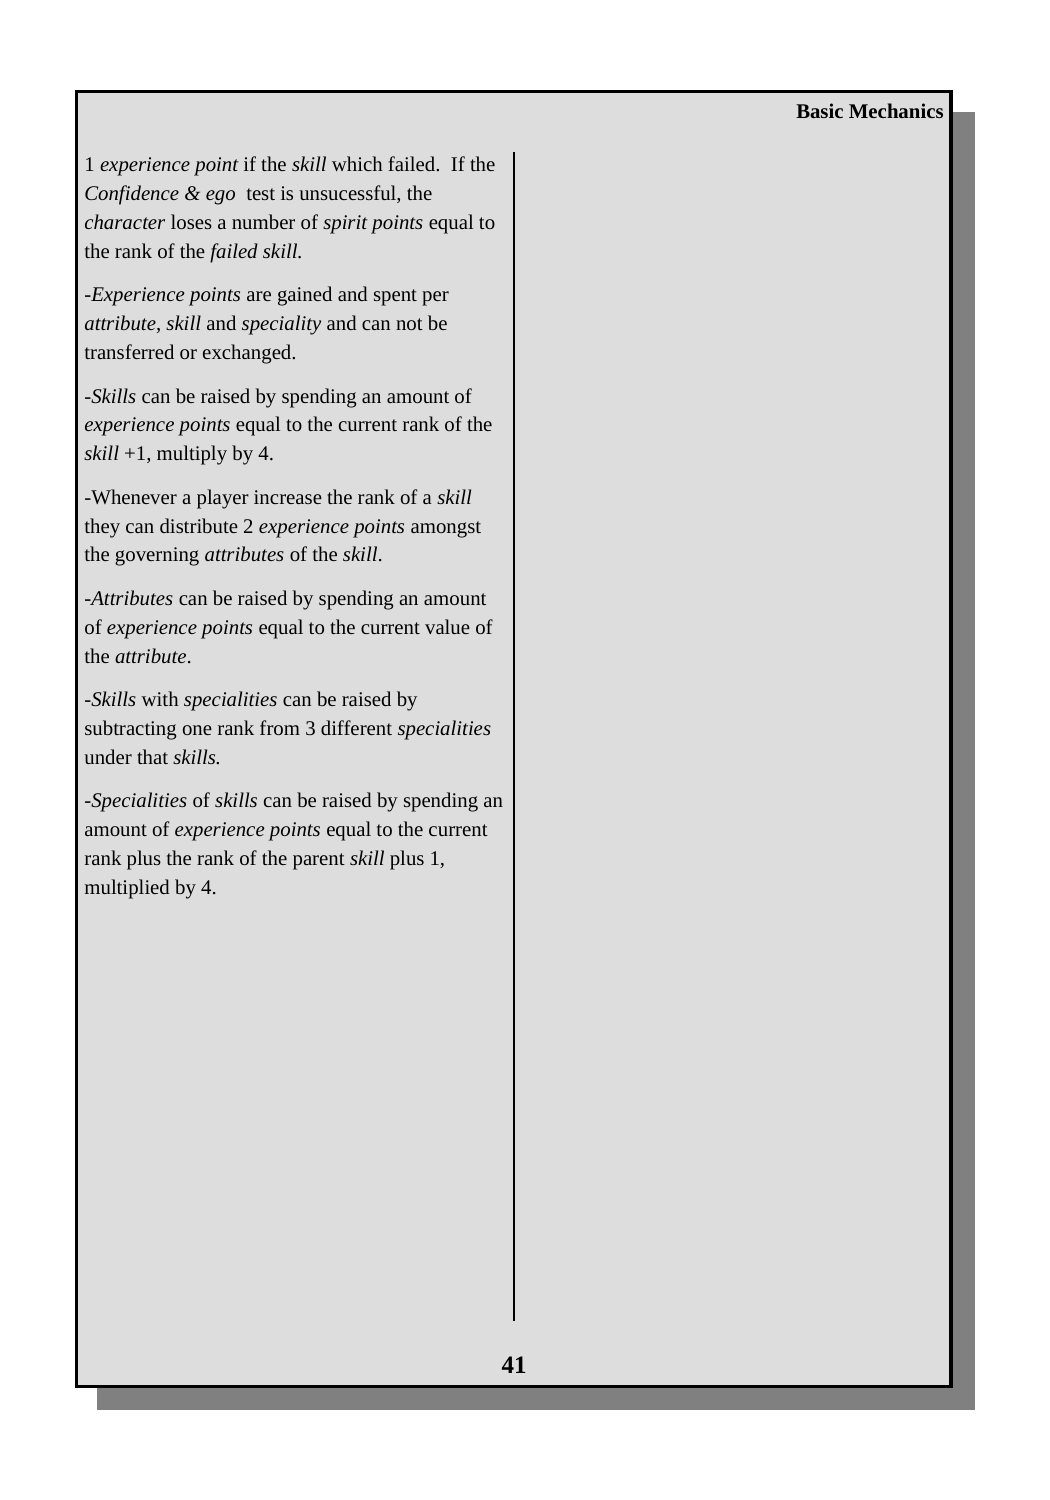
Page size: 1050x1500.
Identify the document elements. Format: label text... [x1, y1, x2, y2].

text -Attributes can be raised by spending an amount of experience points equal to the current value of the attribute. [84, 586, 508, 668]
text -Experience points are gained and spent per attribute, skill and speciality and can not be transferred or exchanged. [84, 282, 508, 364]
text 1 experience point if the skill which failed. If the Confidence & ego test is unsucessful, the character loses a number of spirit points equal to the rank of the failed skill. [84, 152, 508, 263]
text -Specialities of skills can be raised by spending an amount of experience points equal to the current rank plus the rank of the parent skill plus 1, multiplied by 4. [84, 788, 508, 899]
text -Skills with specialities can be raised by subtracting one rank from 3 different specialities under that skills. [84, 687, 508, 769]
text -Whenever a player increase the rank of a skill they can distribute 2 experience points amongst the governing attributes of the skill. [84, 485, 508, 566]
text -Skills can be raised by spending an amount of experience points equal to the current rank of the skill +1, multiply by 4. [84, 383, 508, 465]
